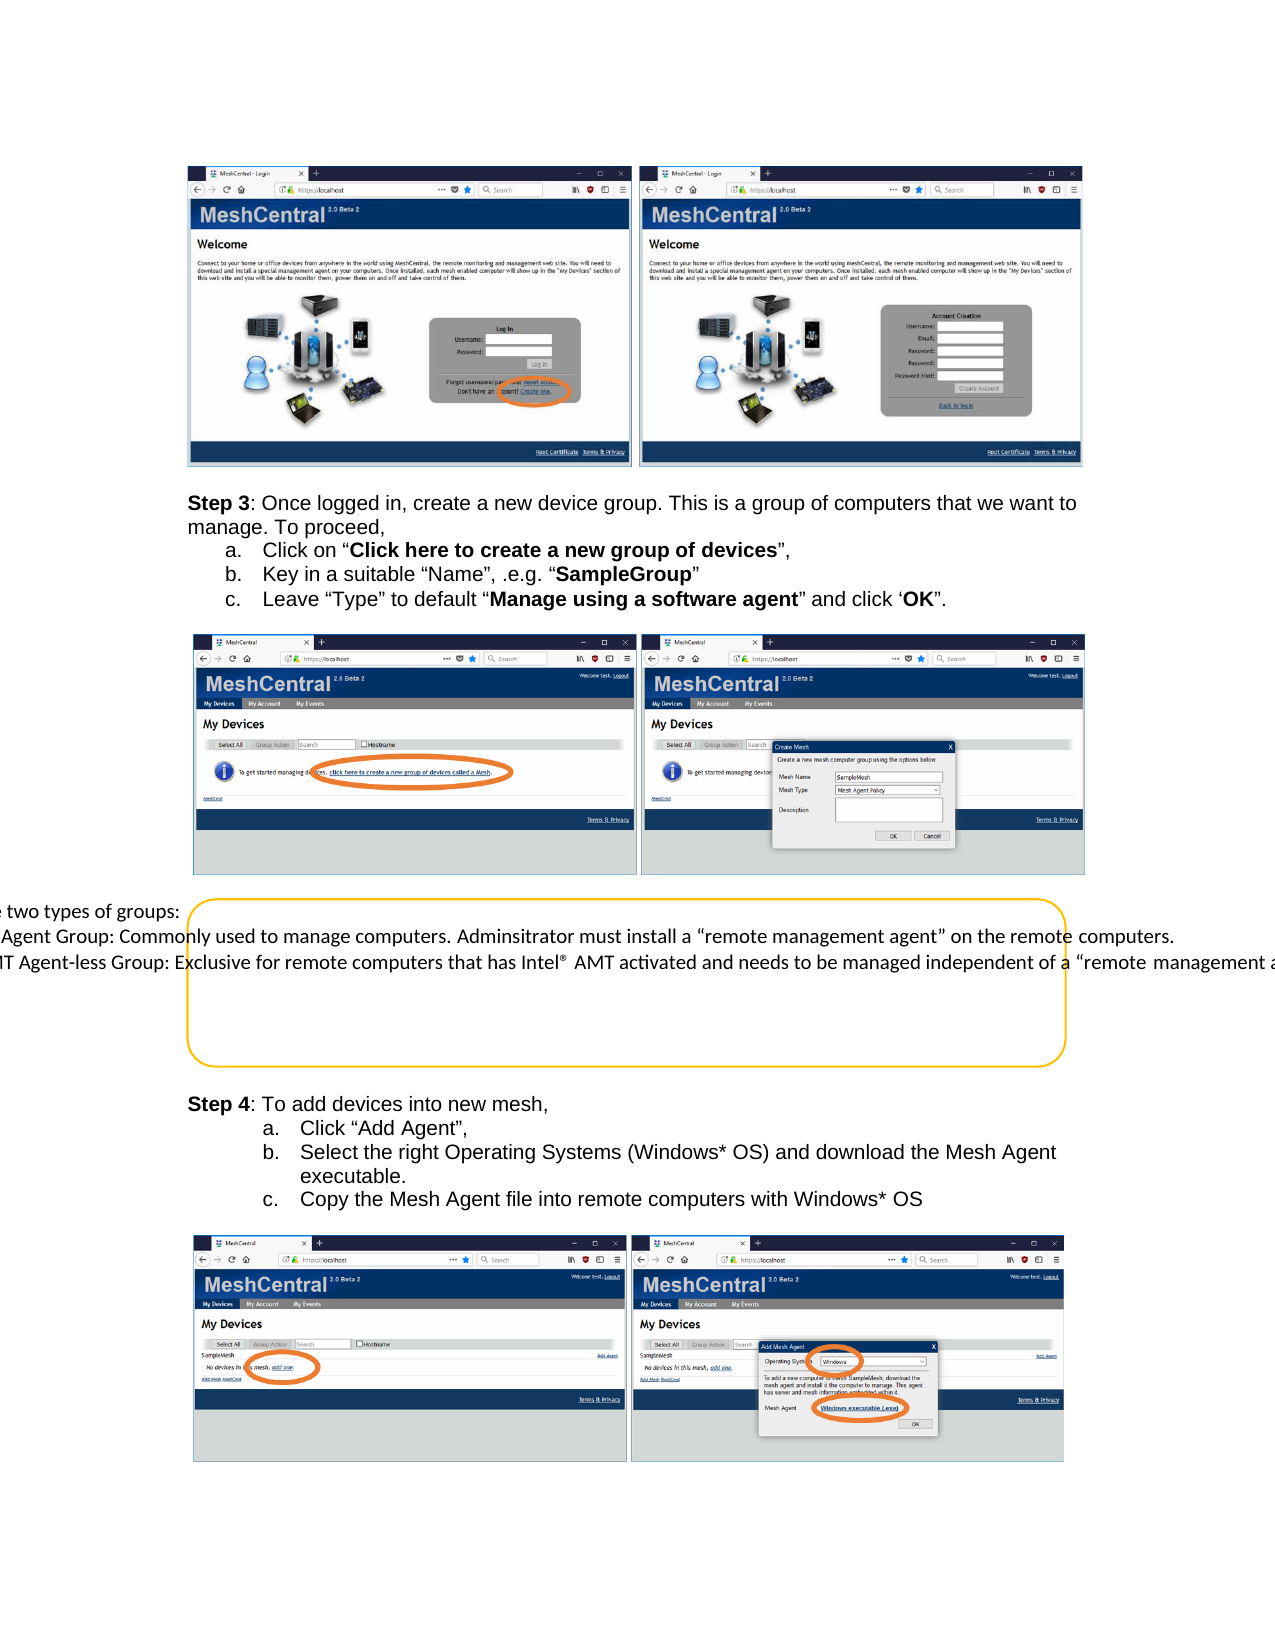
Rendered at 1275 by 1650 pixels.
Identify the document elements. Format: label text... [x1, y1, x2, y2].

picture [187, 166, 1083, 467]
list Select the right Operating Systems (Windows* OS) and download the Mesh Agent executable. [262, 1140, 1058, 1188]
list Click “Add Agent”, [262, 1116, 1179, 1140]
list Copy the Mesh Agent file into remote computers with Windows* OS [262, 1188, 1179, 1212]
picture [193, 634, 1085, 875]
text Step 4: To add devices into new mesh, [187, 1092, 1179, 1116]
list Click on “Click here to create a new group of devices”, [225, 539, 1179, 562]
picture [193, 1235, 1064, 1462]
list Key in a suitable “Name”, .e.g. “SampleGroup” [225, 562, 1179, 586]
text Step 3: Once logged in, create a new device group. This is a group of computers that we want to manage. To proceed, [187, 491, 1080, 539]
list Leave “Type” to default “Manage using a software agent” and click ‘OK”. [225, 586, 1179, 610]
